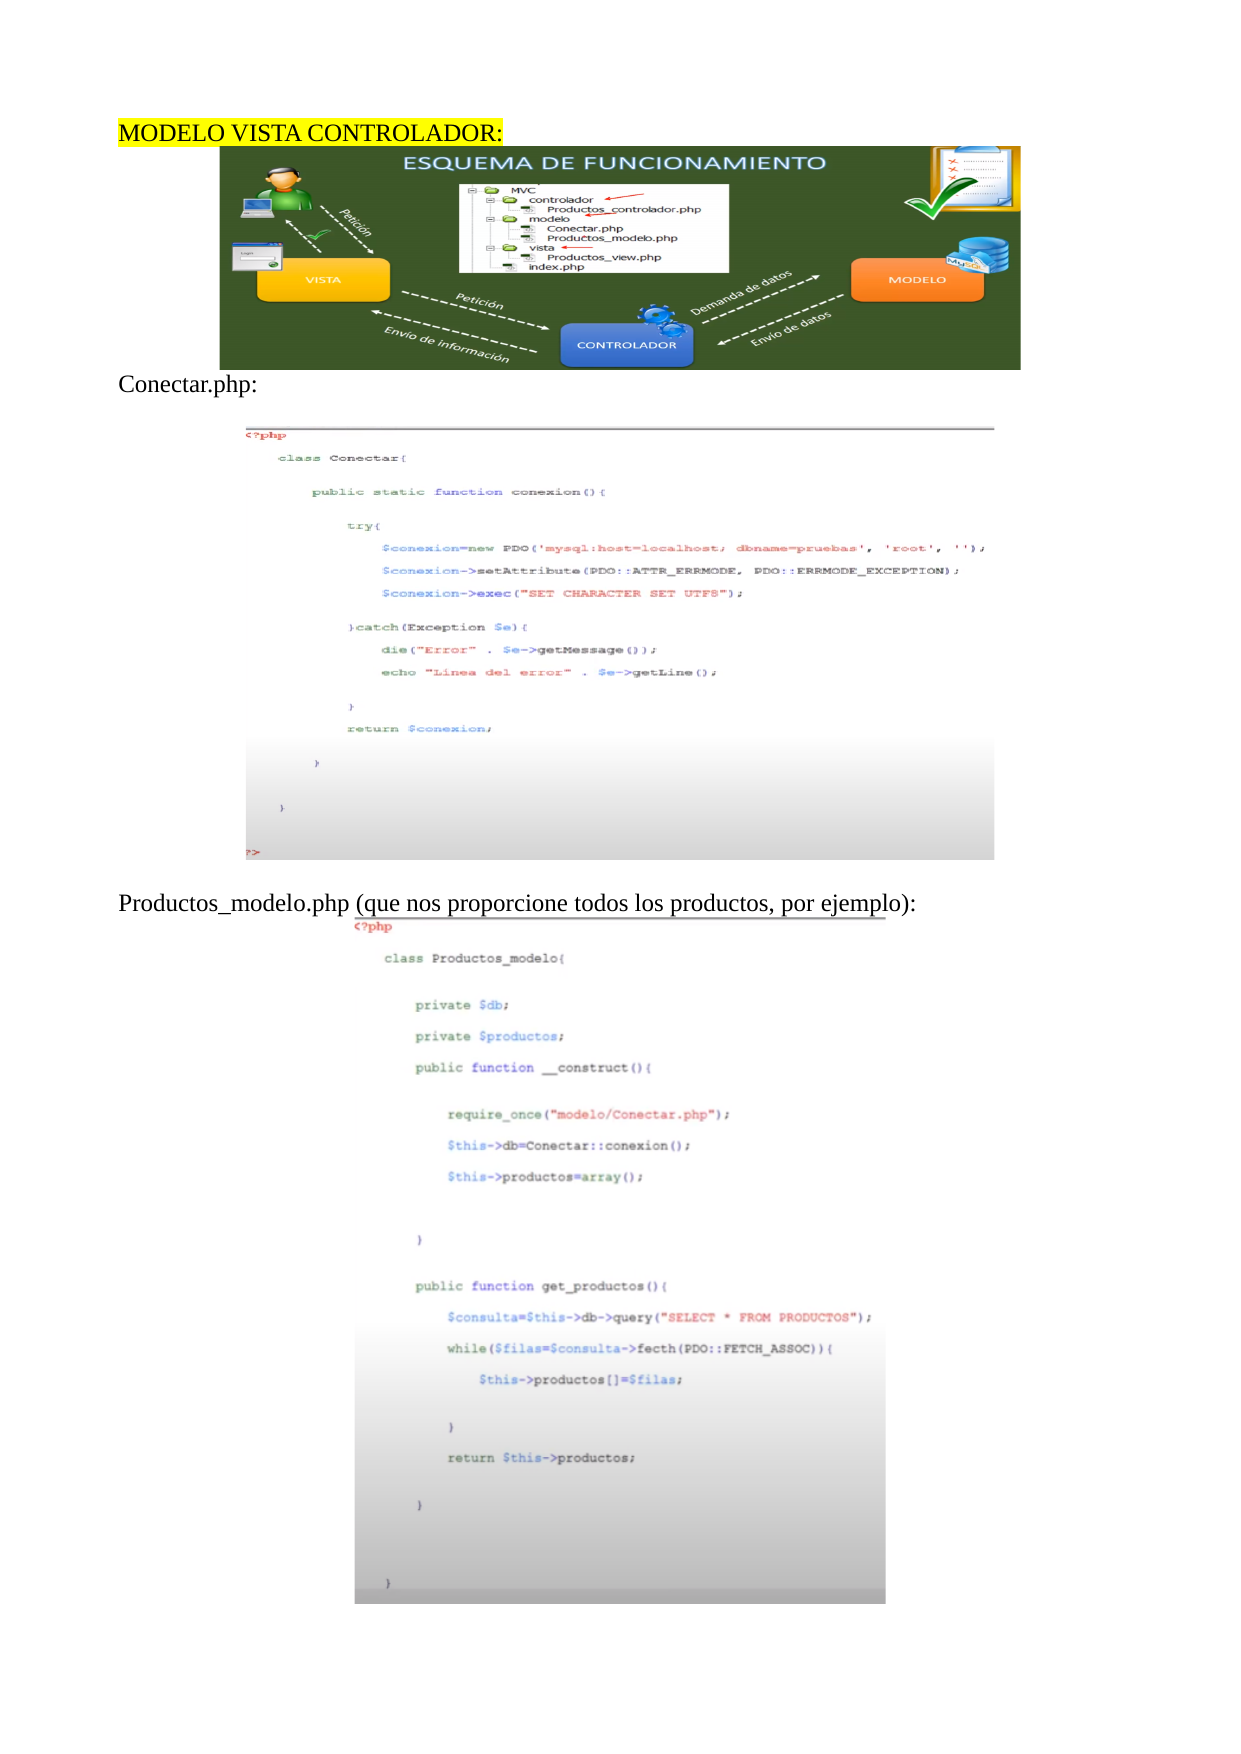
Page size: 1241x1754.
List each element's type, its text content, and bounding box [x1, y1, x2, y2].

picture [219, 146, 1021, 370]
text Productos_modelo.php (que nos proporcione todos los productos, por ejemplo): [118, 888, 1122, 917]
picture [354, 917, 886, 1604]
text MODELO VISTA CONTROLADOR: [118, 118, 1122, 147]
picture [245, 426, 995, 860]
text Conectar.php: [118, 147, 1122, 398]
